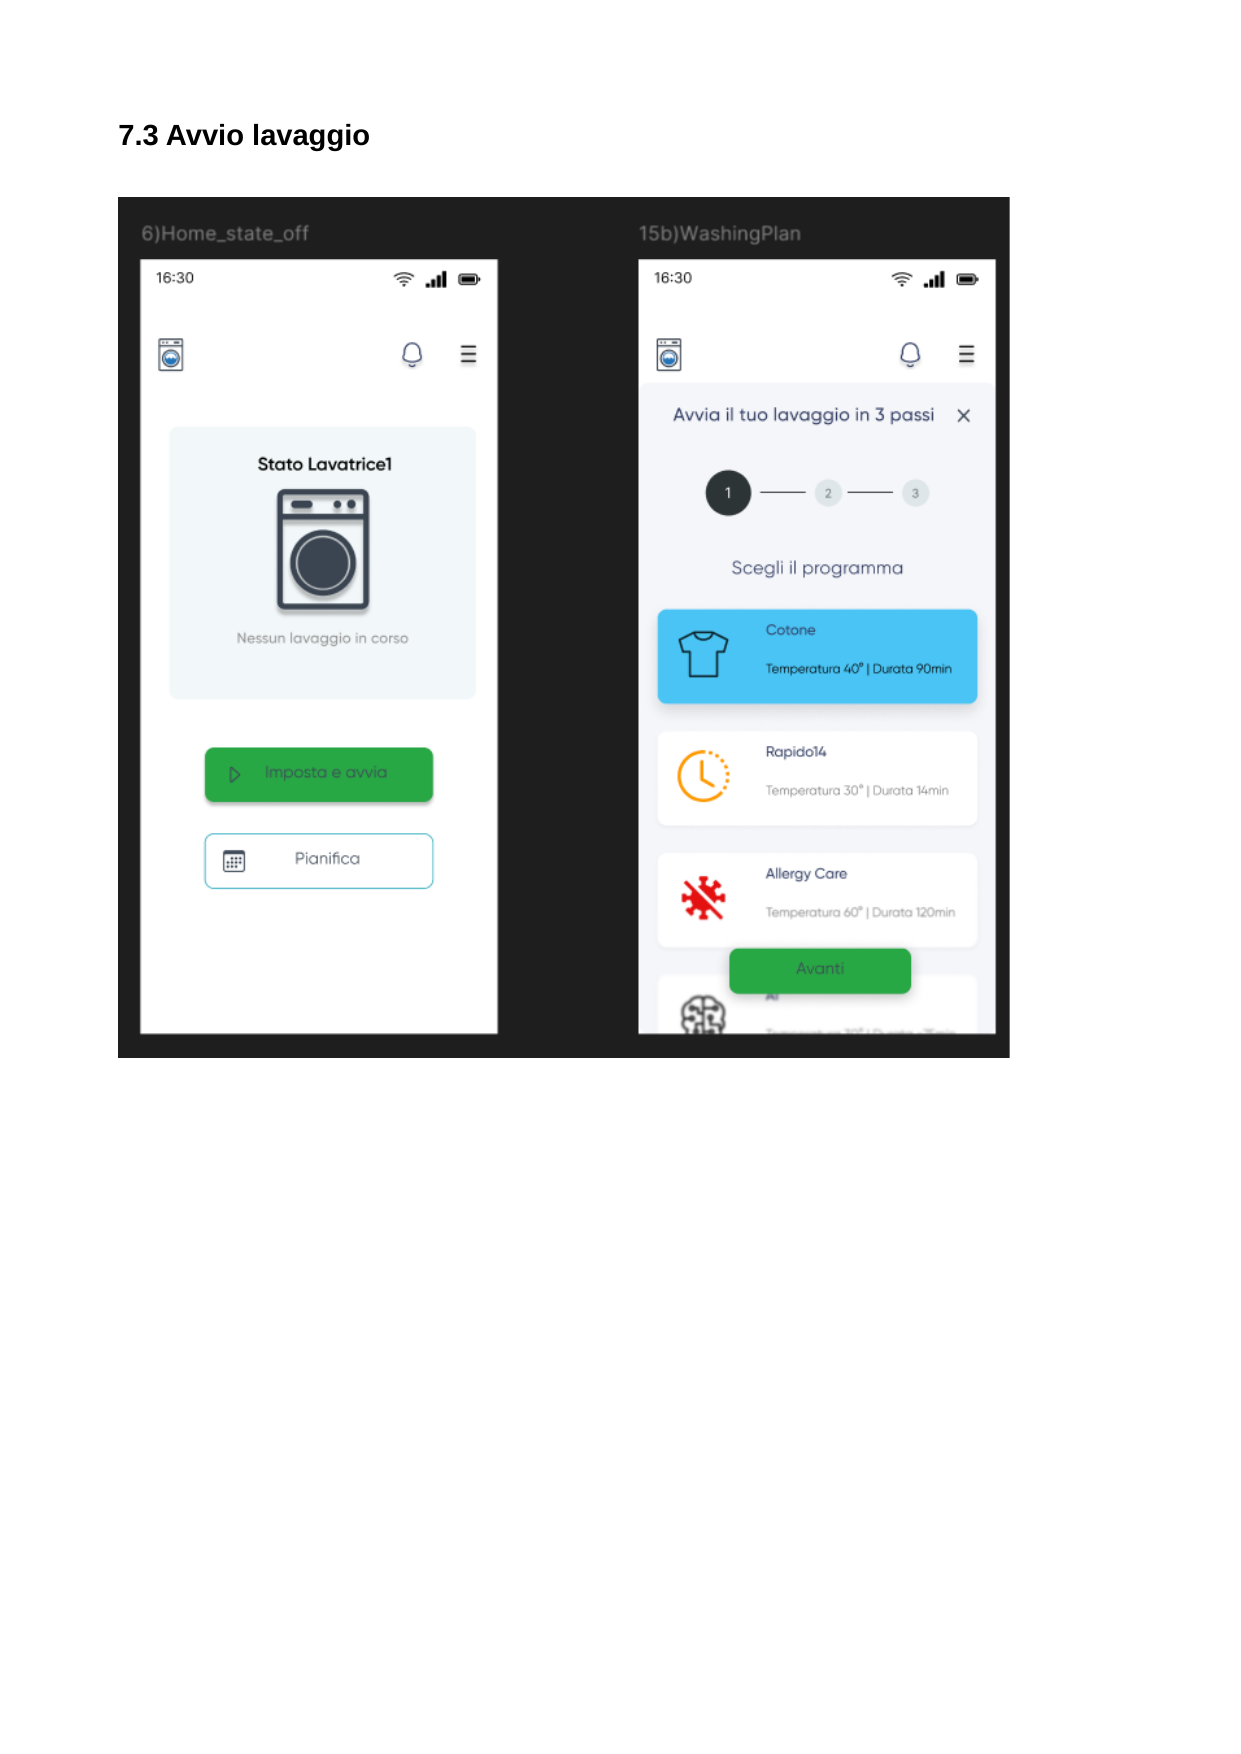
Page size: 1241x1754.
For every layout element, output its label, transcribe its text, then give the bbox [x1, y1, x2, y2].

subtitle 7.3 Avvio lavaggio [118, 118, 1122, 152]
picture [118, 197, 1010, 1058]
